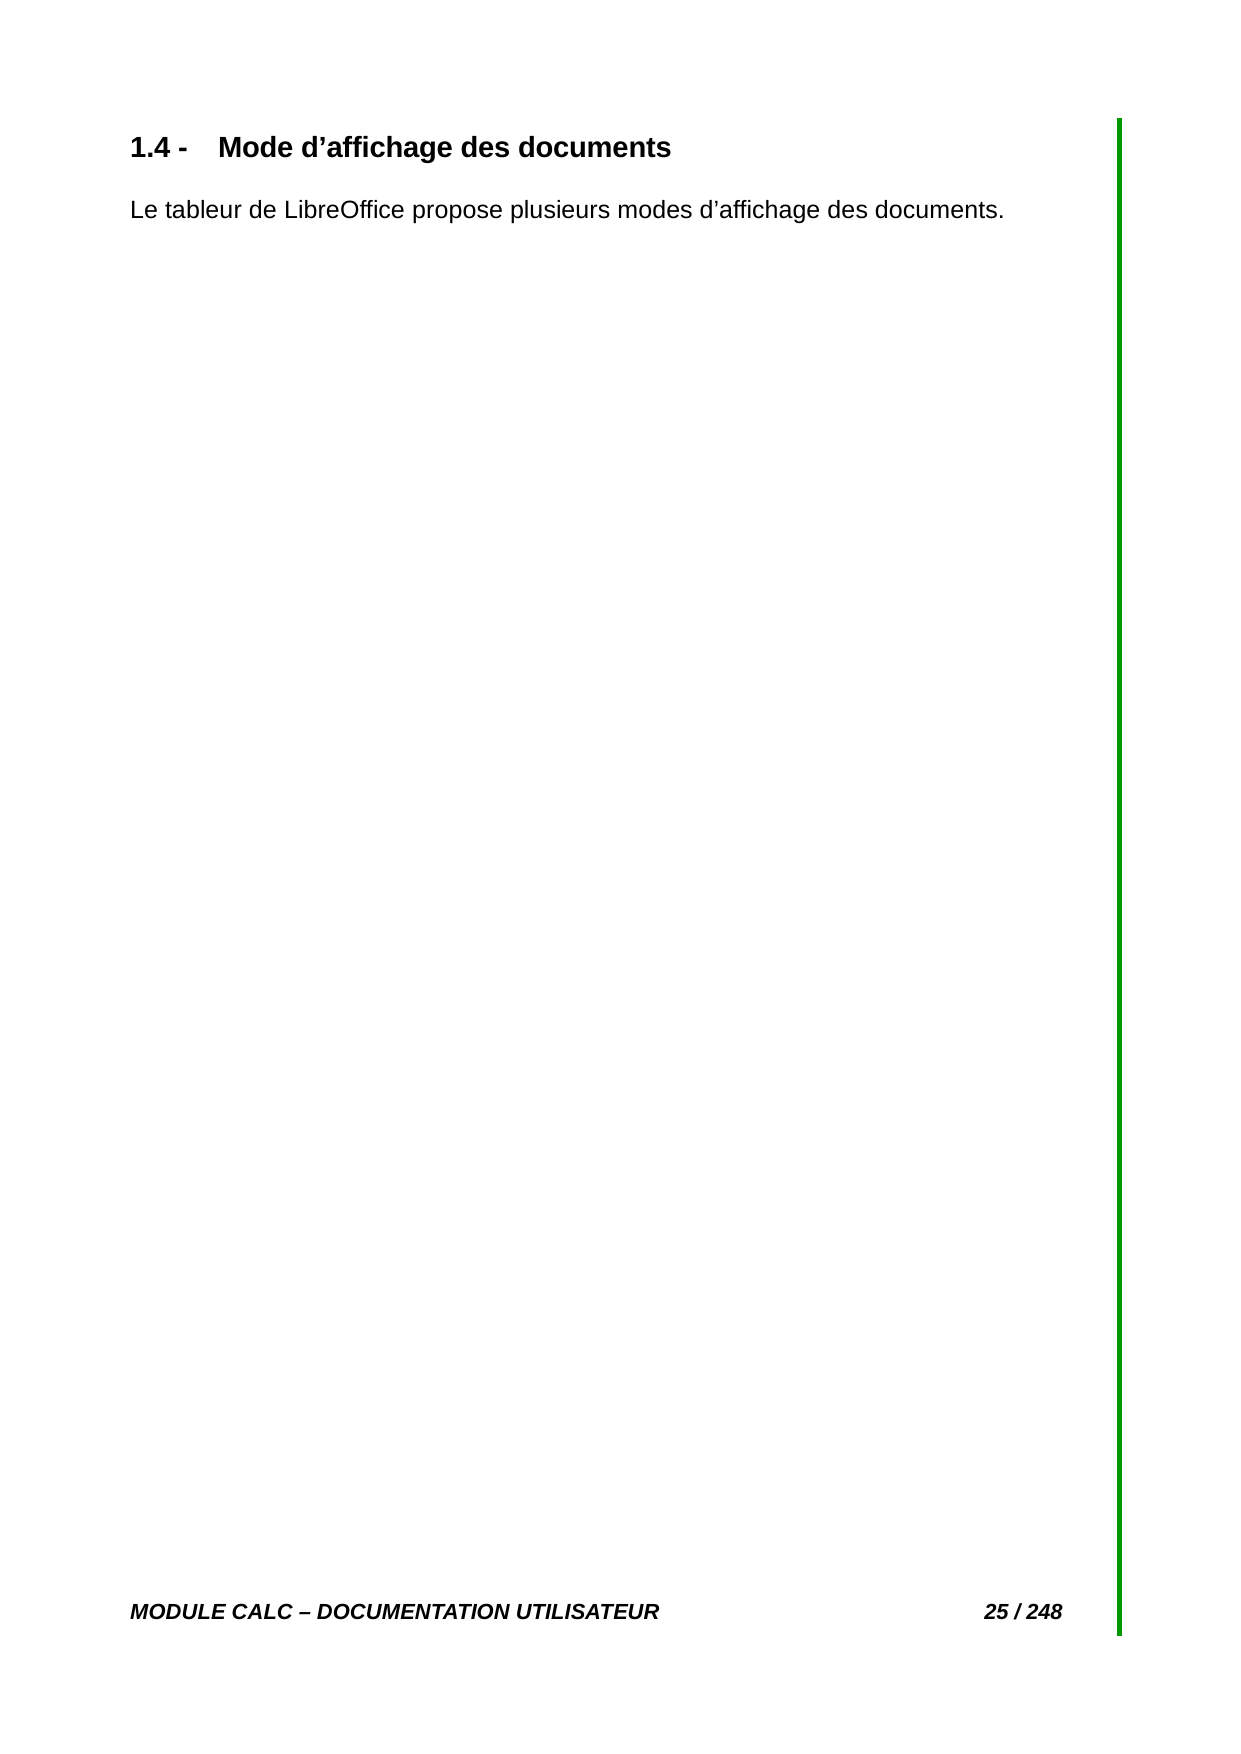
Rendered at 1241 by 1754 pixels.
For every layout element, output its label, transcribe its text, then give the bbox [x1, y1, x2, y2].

text Le tableur de LibreOffice propose plusieurs modes d’affichage des documents. [130, 195, 1105, 224]
subtitle Mode d’affichage des documents [130, 130, 1105, 163]
